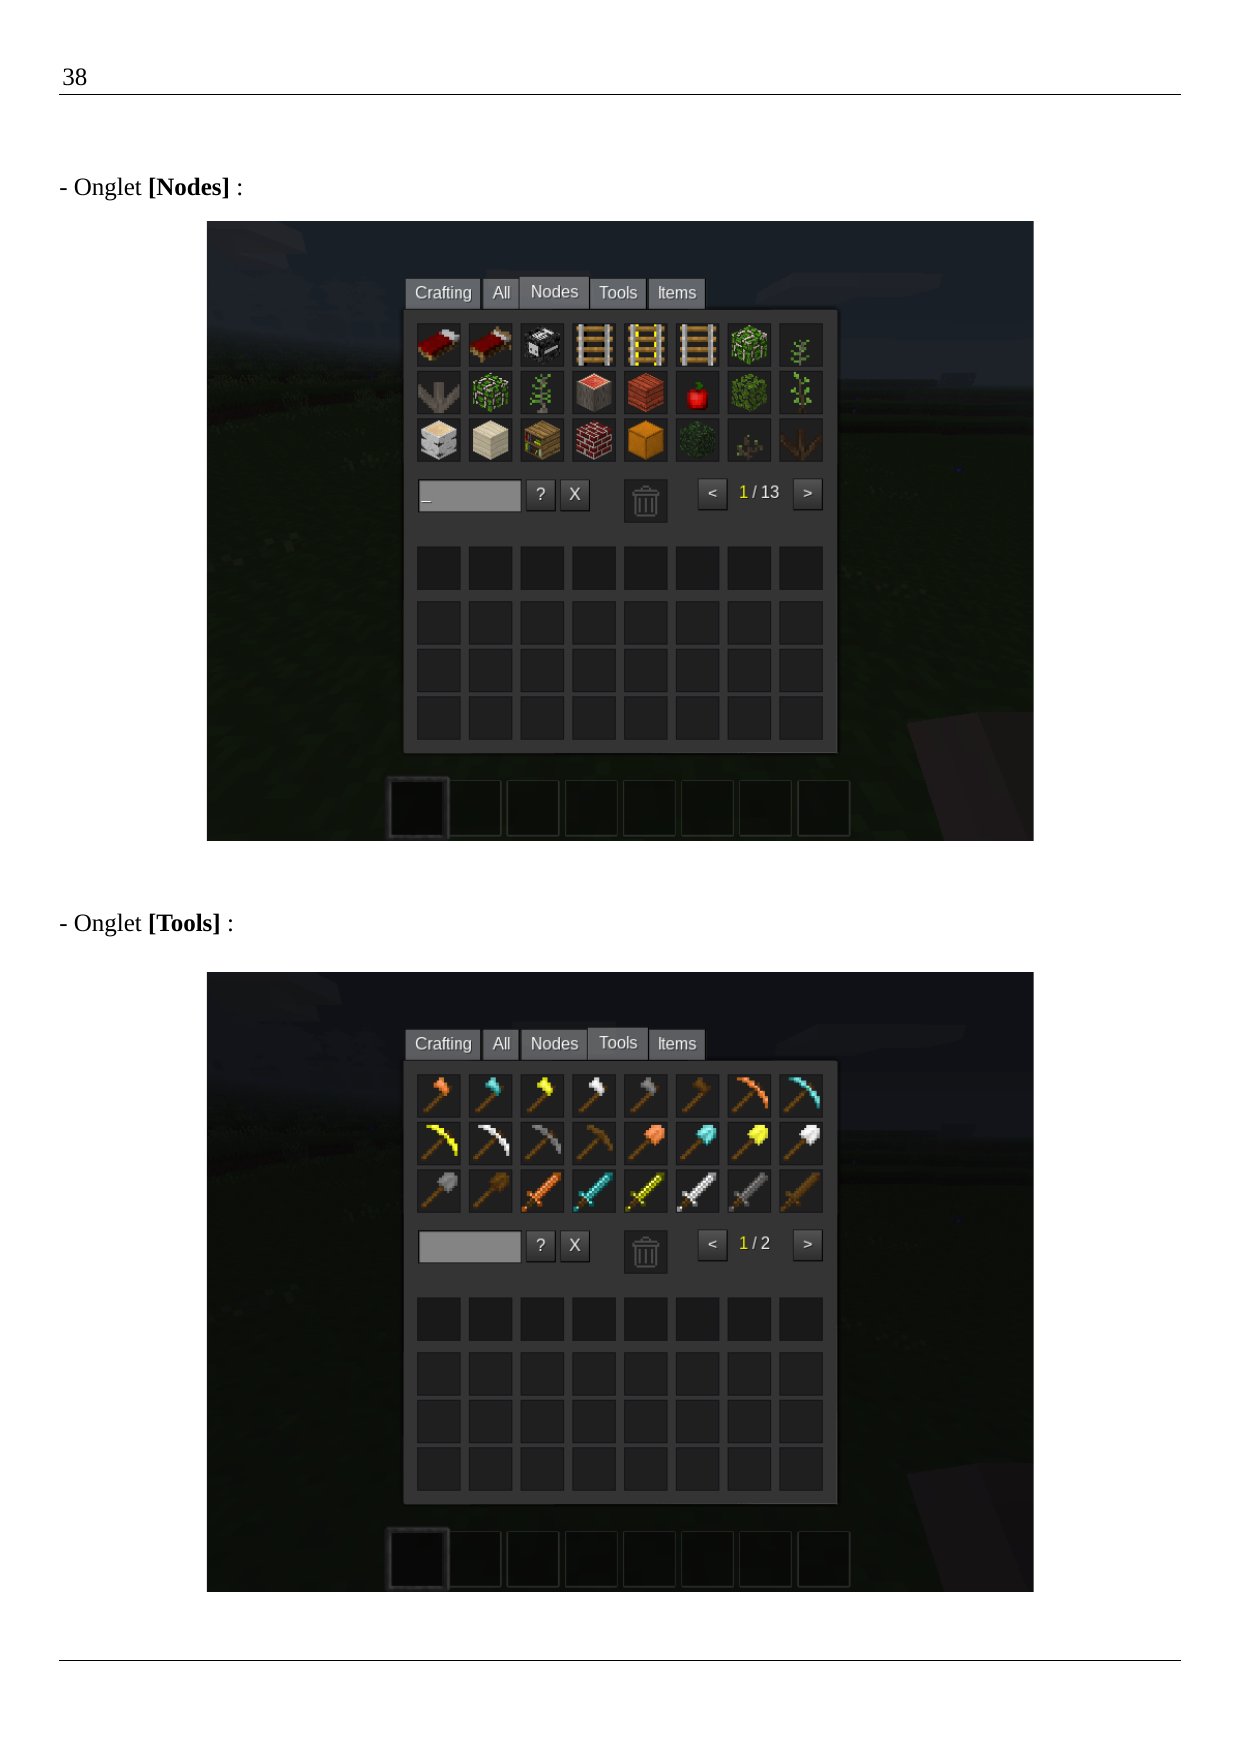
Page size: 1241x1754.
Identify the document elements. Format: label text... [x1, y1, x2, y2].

text - Onglet [Tools] : [59, 908, 1181, 937]
text - Onglet [Nodes] : [59, 172, 1181, 201]
picture [206, 972, 1034, 1592]
picture [206, 221, 1034, 841]
